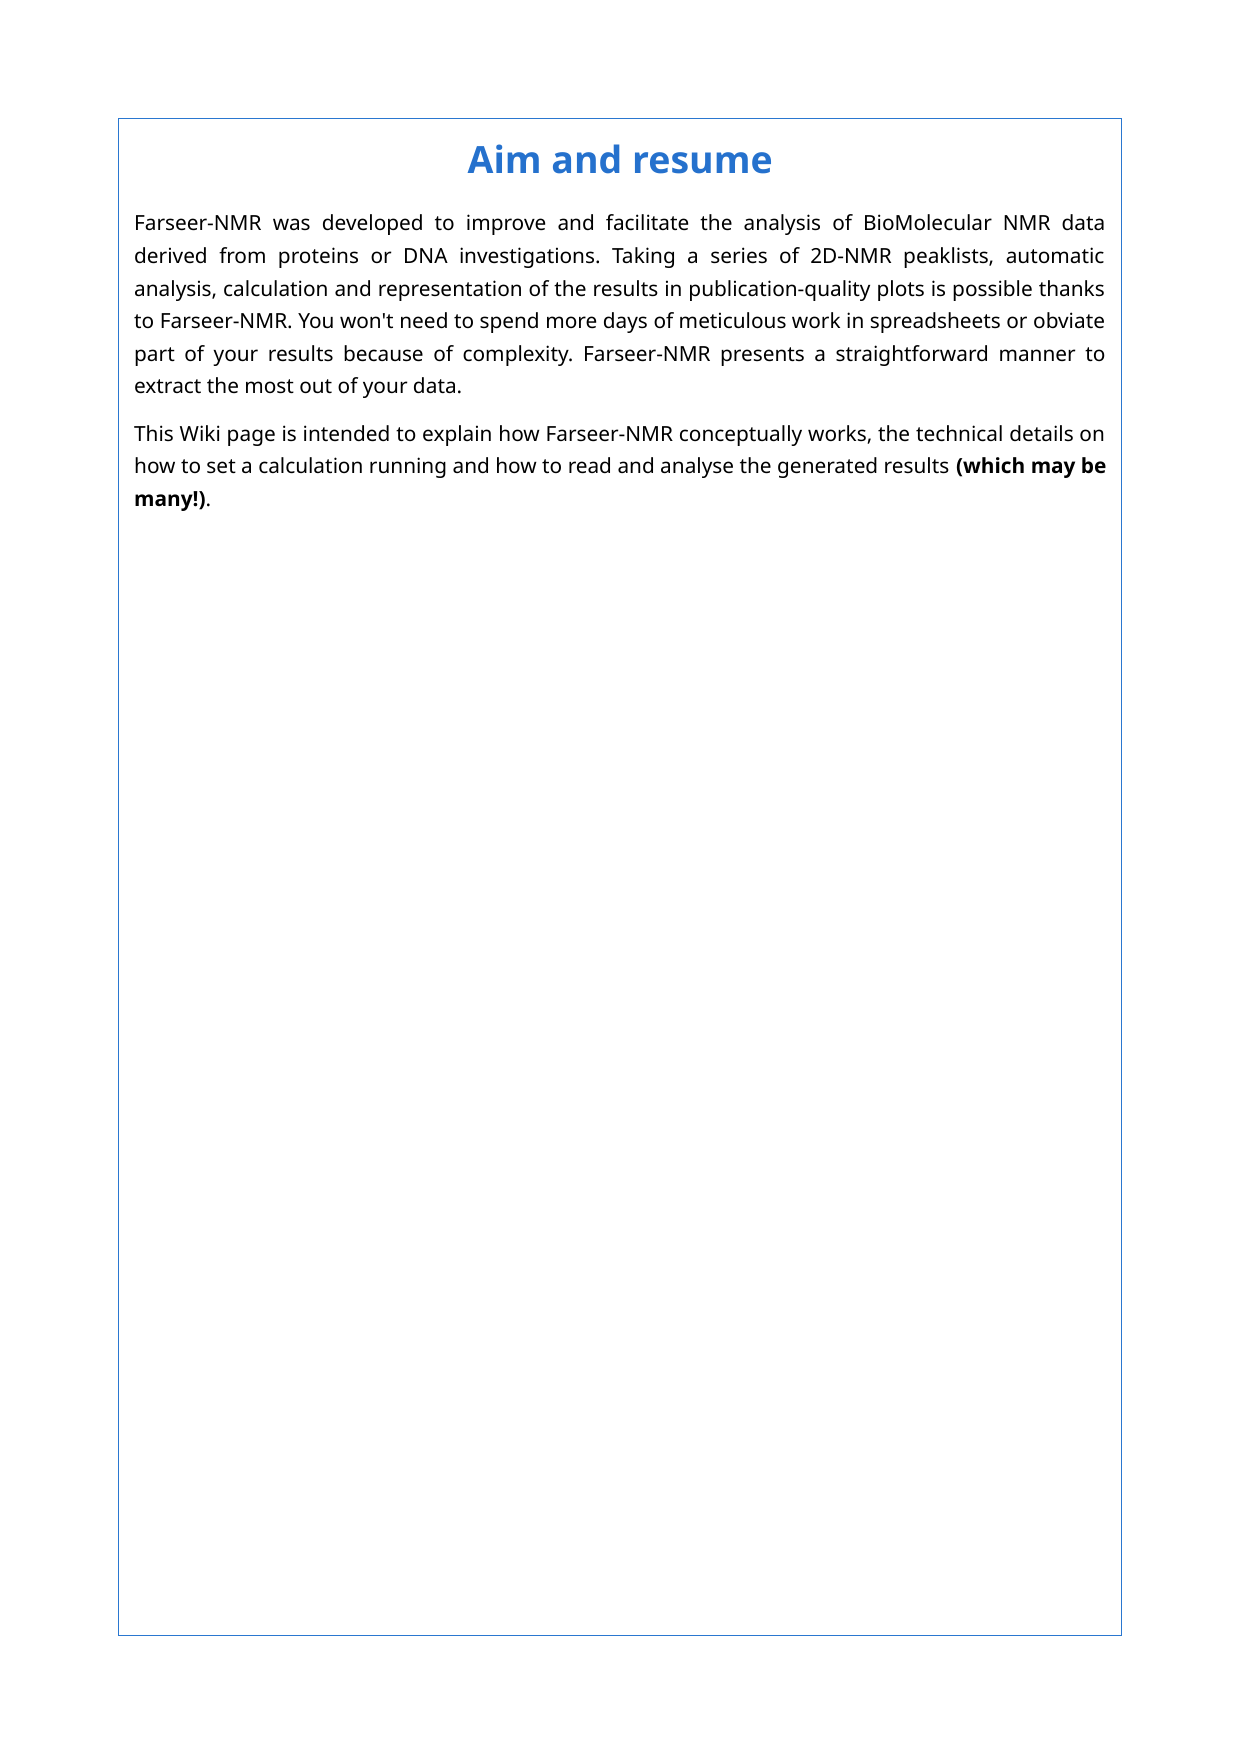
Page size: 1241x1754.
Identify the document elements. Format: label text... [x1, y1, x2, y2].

text This Wiki page is intended to explain how Farseer-NMR conceptually works, the technical details on how to set a calculation running and how to read and analyse the generated results (which may be many!). [134, 419, 1106, 512]
text Farseer-NMR was developed to improve and facilitate the analysis of BioMolecular NMR data derived from proteins or DNA investigations. Taking a series of 2D-NMR peaklists, automatic analysis, calculation and representation of the results in publication-quality plots is possible thanks to Farseer-NMR. You won't need to spend more days of meticulous work in spreadsheets or obviate part of your results because of complexity. Farseer-NMR presents a straightforward manner to extract the most out of your data. [134, 208, 1106, 400]
title Aim and resume [122, 134, 1118, 185]
